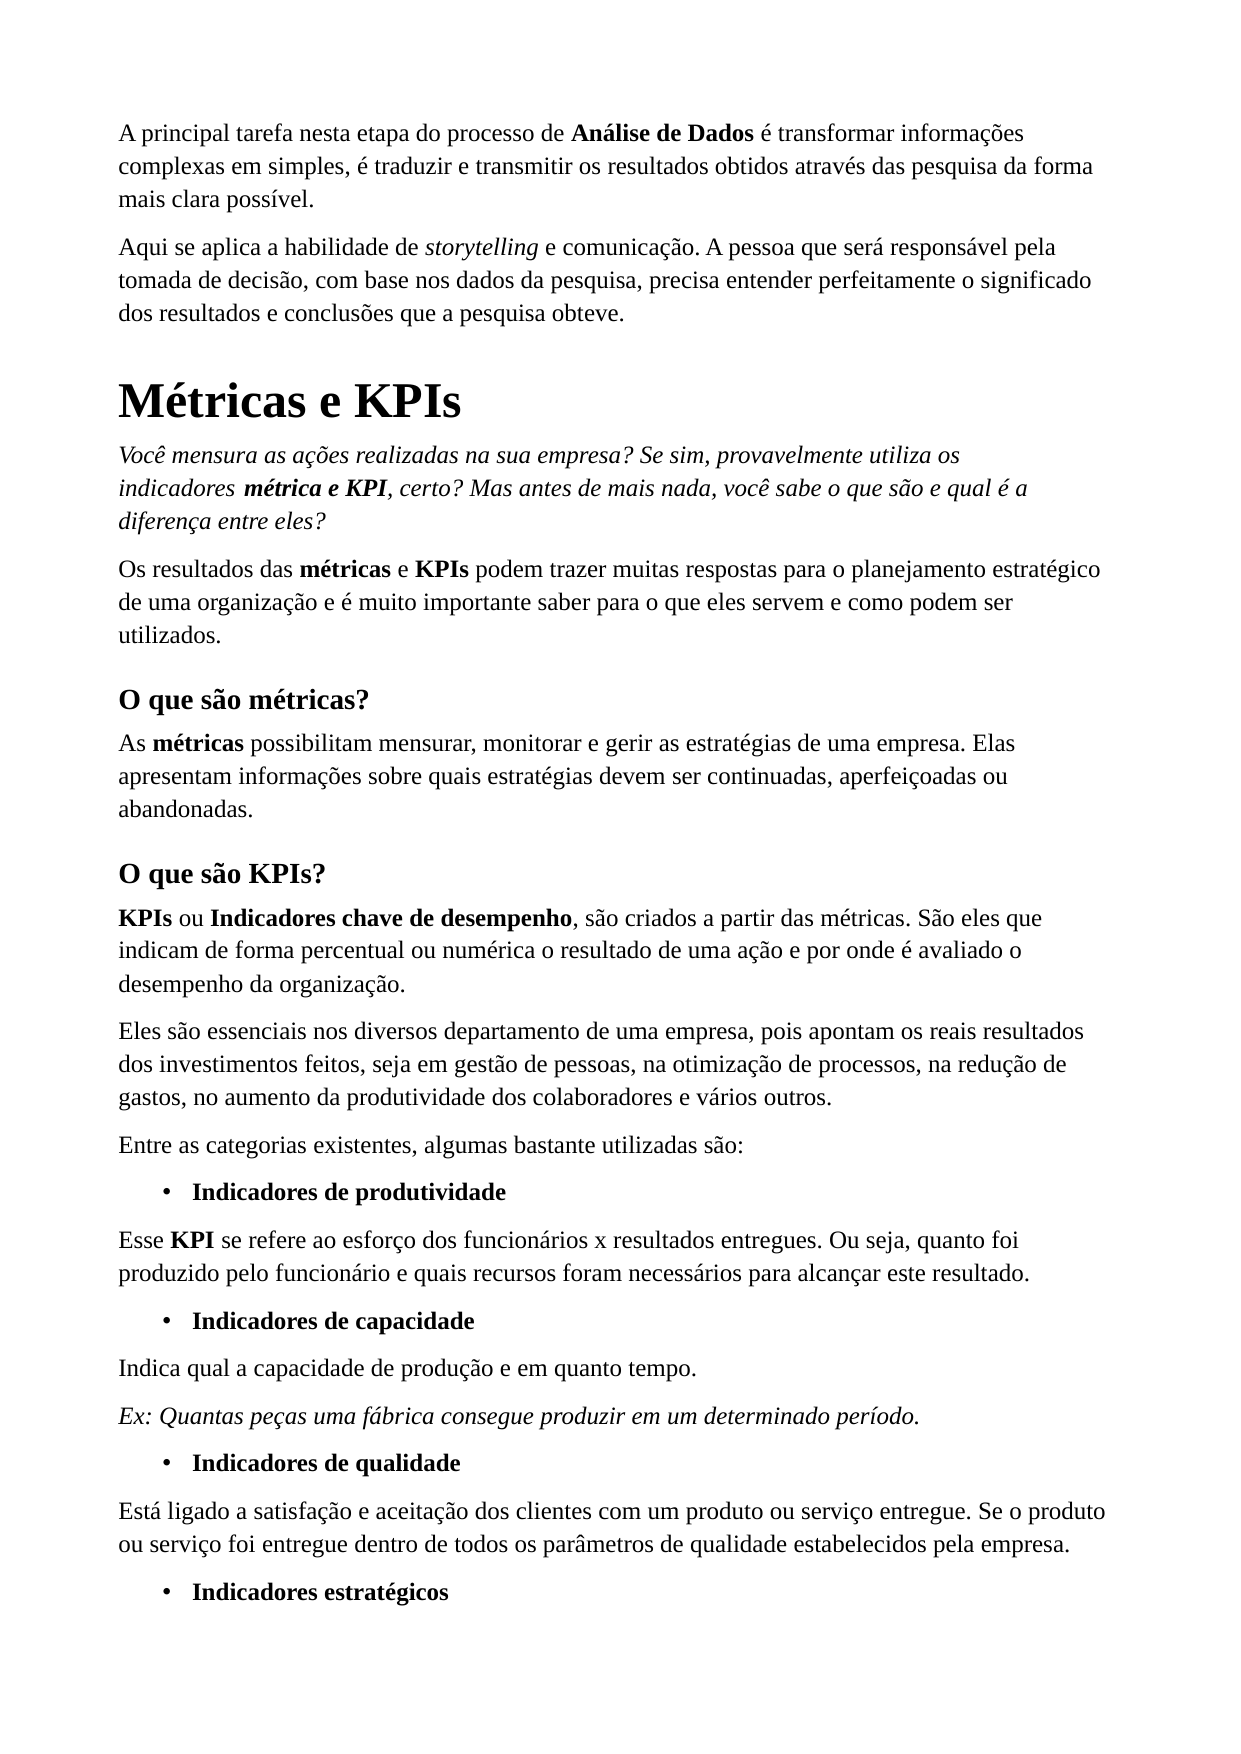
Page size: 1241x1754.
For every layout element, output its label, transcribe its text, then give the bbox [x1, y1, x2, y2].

list Indicadores estratégicos [162, 1577, 1122, 1606]
subtitle Métricas e KPIs [118, 370, 1122, 428]
text Está ligado a satisfação e aceitação dos clientes com um produto ou serviço entregue. Se o produto ou serviço foi entregue dentro de todos os parâmetros de qualidade estabelecidos pela empresa. [118, 1496, 1122, 1558]
text Os resultados das métricas e KPIs podem trazer muitas respostas para o planejamento estratégico de uma organização e é muito importante saber para o que eles servem e como podem ser utilizados. [118, 554, 1122, 649]
list Indicadores de produtividade [162, 1177, 1122, 1206]
list Indicadores de capacidade [162, 1306, 1122, 1334]
text Esse KPI se refere ao esforço dos funcionários x resultados entregues. Ou seja, quanto foi produzido pelo funcionário e quais recursos foram necessários para alcançar este resultado. [118, 1225, 1122, 1287]
text Aqui se aplica a habilidade de storytelling e comunicação. A pessoa que será responsável pela tomada de decisão, com base nos dados da pesquisa, precisa entender perfeitamente o significado dos resultados e conclusões que a pesquisa obteve. [118, 232, 1122, 327]
text Indica qual a capacidade de produção e em quanto tempo. [118, 1353, 1122, 1382]
text A principal tarefa nesta etapa do processo de Análise de Dados é transformar informações complexas em simples, é traduzir e transmitir os resultados obtidos através das pesquisa da forma mais clara possível. [118, 118, 1122, 213]
text As métricas possibilitam mensurar, monitorar e gerir as estratégias de uma empresa. Elas apresentam informações sobre quais estratégias devem ser continuadas, aperfeiçoadas ou abandonadas. [118, 728, 1122, 823]
list Indicadores de qualidade [162, 1448, 1122, 1477]
text Entre as categorias existentes, algumas bastante utilizadas são: [118, 1130, 1122, 1159]
text Você mensura as ações realizadas na sua empresa? Se sim, provavelmente utiliza os indicadores métrica e KPI, certo? Mas antes de mais nada, você sabe o que são e qual é a diferença entre eles? [118, 440, 1122, 535]
text KPIs ou Indicadores chave de desempenho, são criados a partir das métricas. São eles que indicam de forma percentual ou numérica o resultado de uma ação e por onde é avaliado o desempenho da organização. [118, 903, 1122, 997]
subtitle O que são KPIs? [118, 857, 1122, 890]
text Eles são essenciais nos diversos departamento de uma empresa, pois apontam os reais resultados dos investimentos feitos, seja em gestão de pessoas, na otimização de processos, na redução de gastos, no aumento da produtividade dos colaboradores e vários outros. [118, 1016, 1122, 1111]
subtitle O que são métricas? [118, 682, 1122, 716]
text Ex: Quantas peças uma fábrica consegue produzir em um determinado período. [118, 1401, 1122, 1430]
